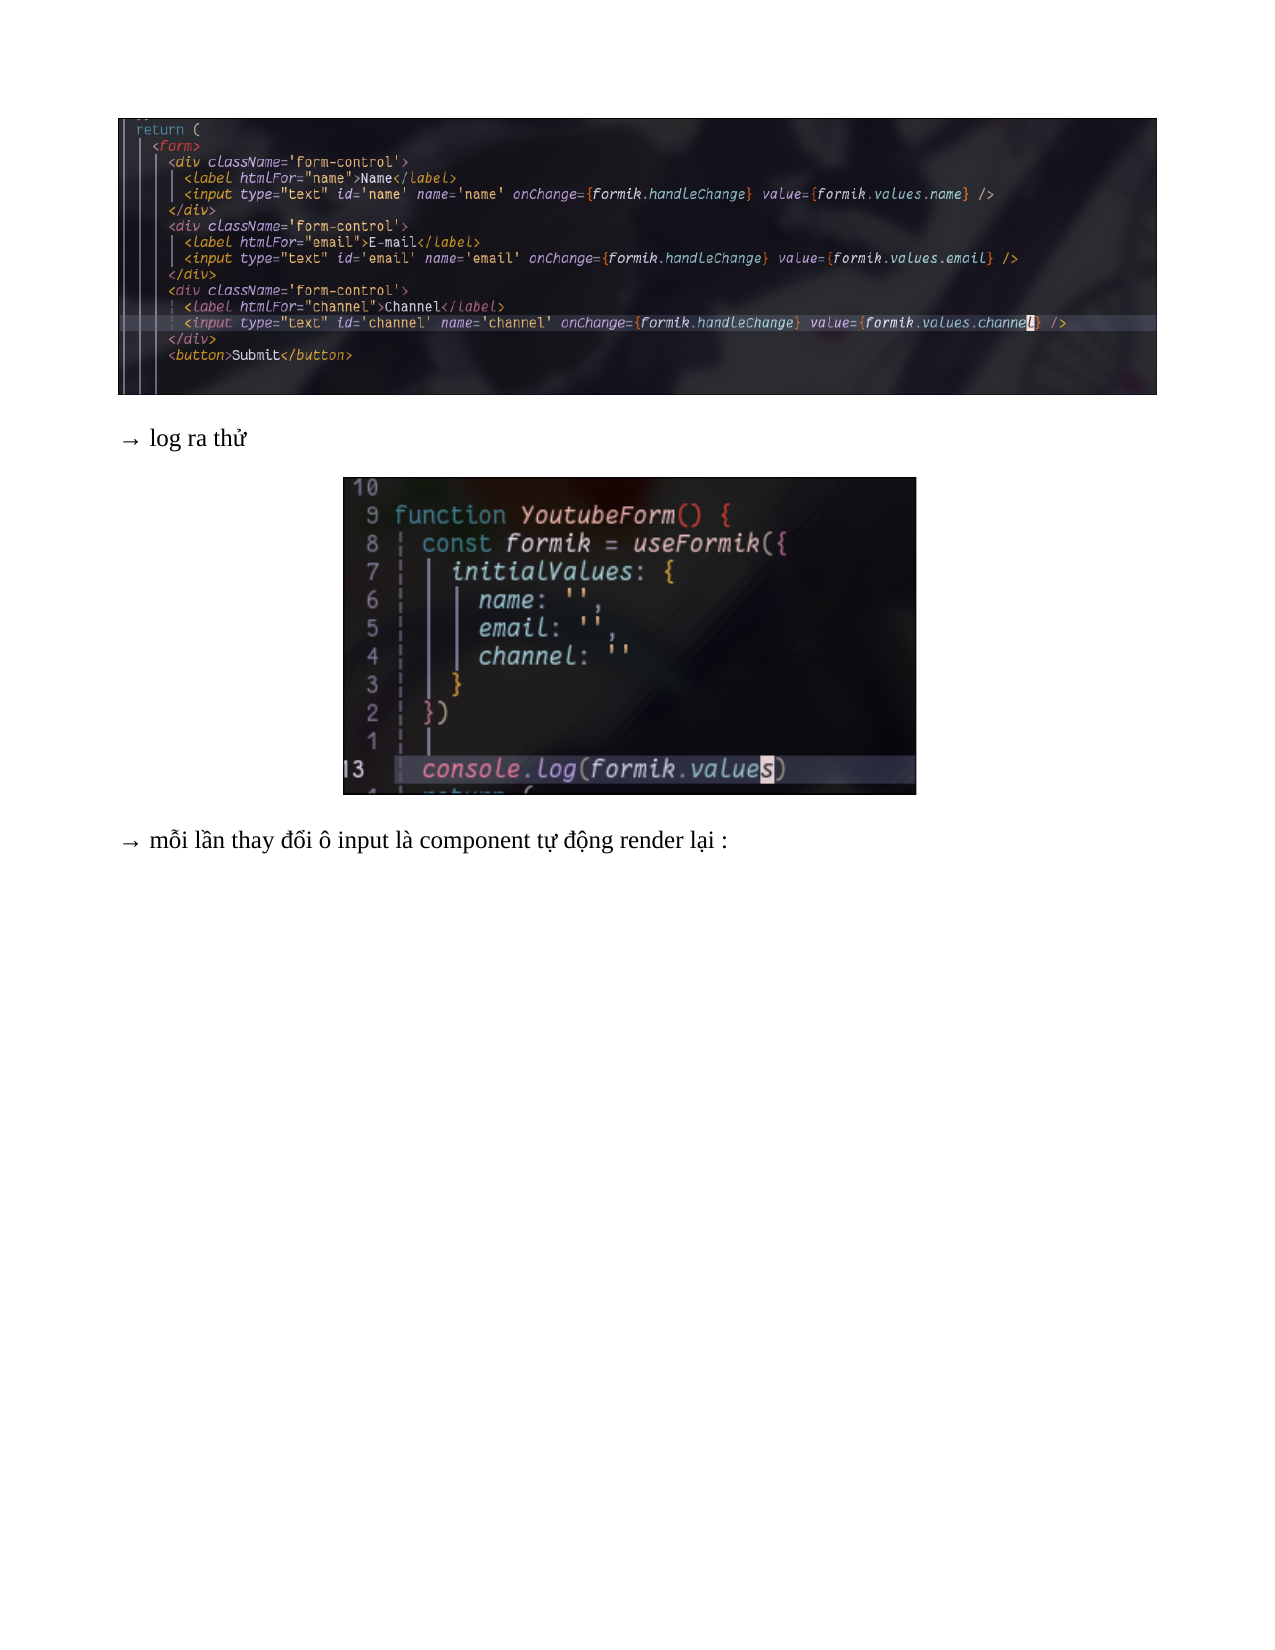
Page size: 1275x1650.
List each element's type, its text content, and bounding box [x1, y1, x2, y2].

picture [118, 118, 1157, 395]
text → log ra thử [118, 395, 1157, 452]
picture [343, 477, 917, 795]
text → mỗi lần thay đổi ô input là component tự động render lại : [118, 826, 1157, 854]
